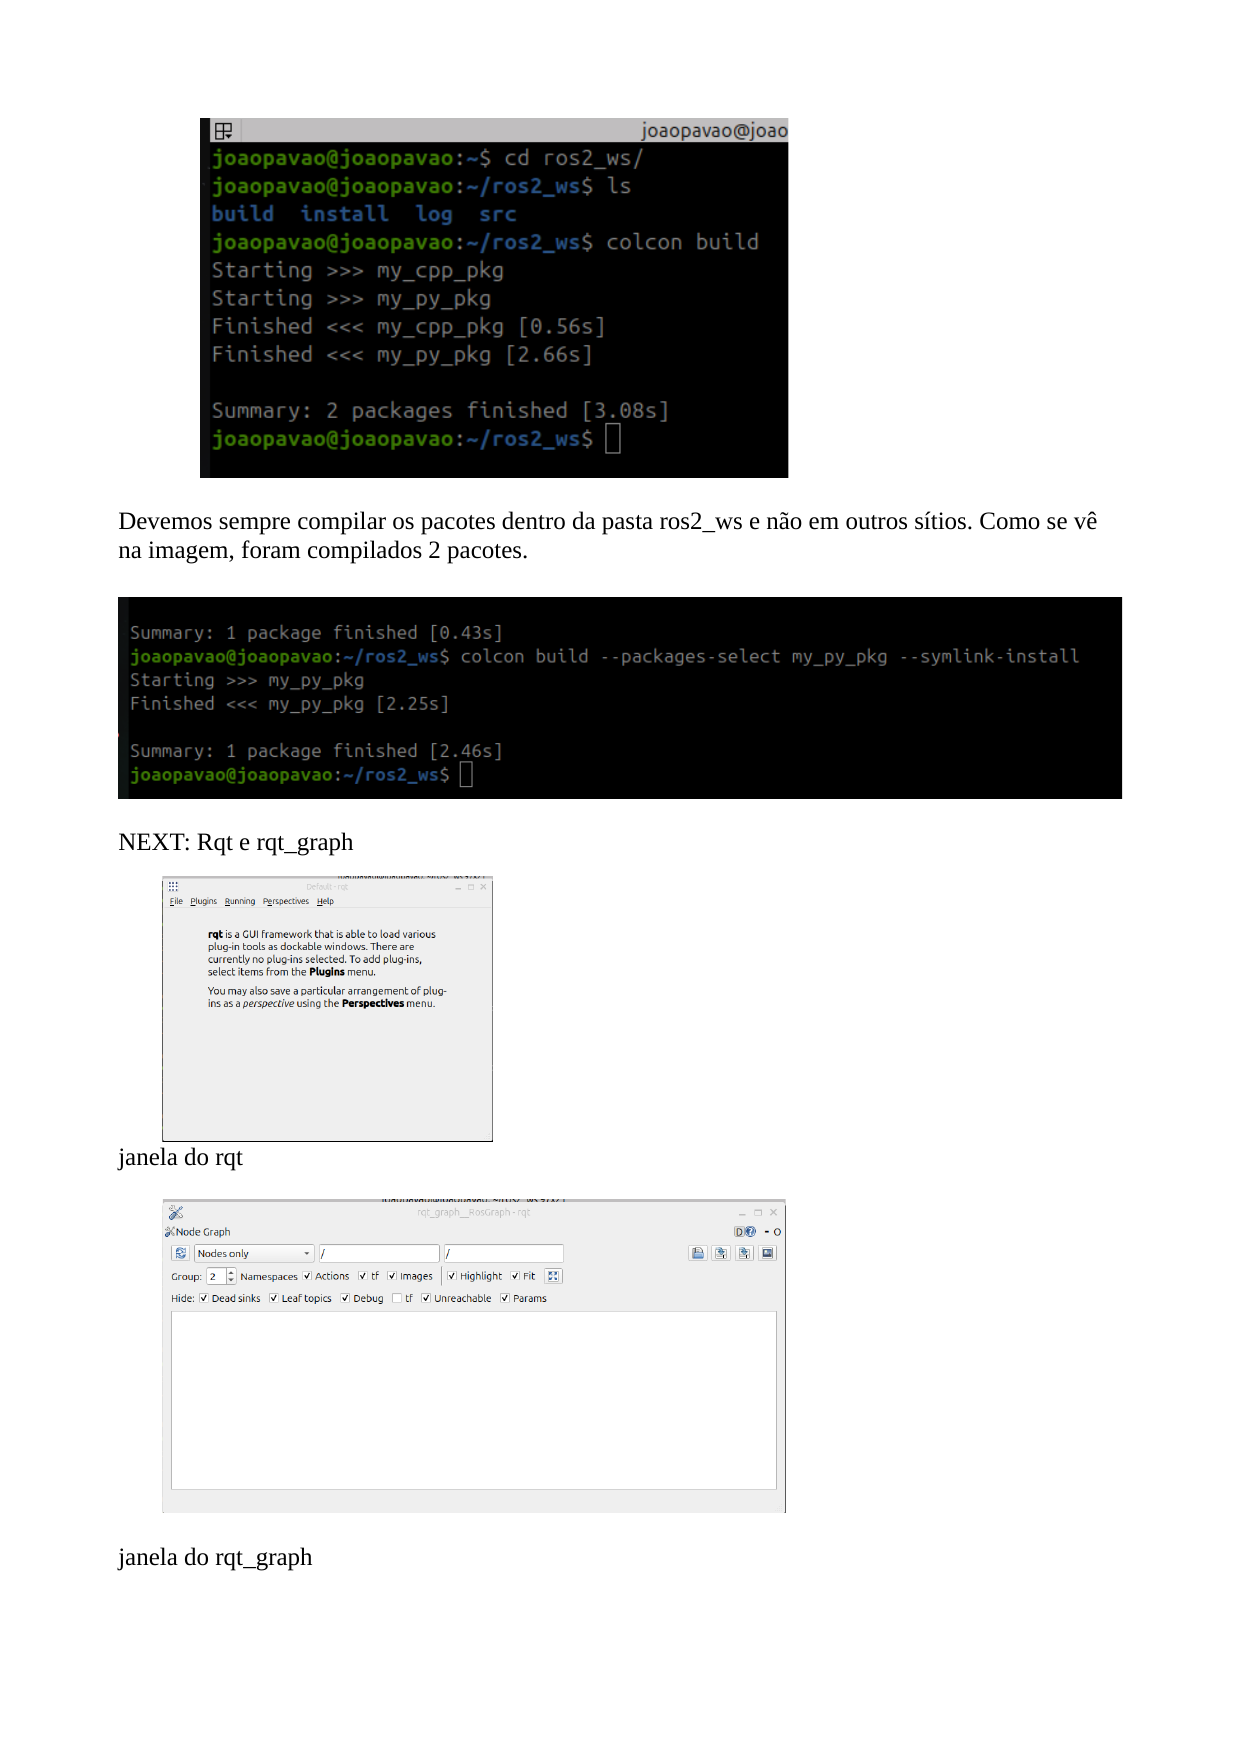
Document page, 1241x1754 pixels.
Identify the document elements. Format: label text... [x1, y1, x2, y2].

picture [200, 118, 789, 478]
picture [162, 1199, 786, 1513]
picture [118, 597, 1123, 799]
text NEXT: Rqt e rqt_graph [118, 827, 1122, 856]
text janela do rqt_graph [118, 1542, 1122, 1570]
text janela do rqt [118, 856, 1122, 1171]
text Devemos sempre compilar os pacotes dentro da pasta ros2_ws e não em outros sítios. Como se vê na imagem, foram compilados 2 pacotes. [118, 506, 1122, 563]
picture [162, 876, 493, 1142]
